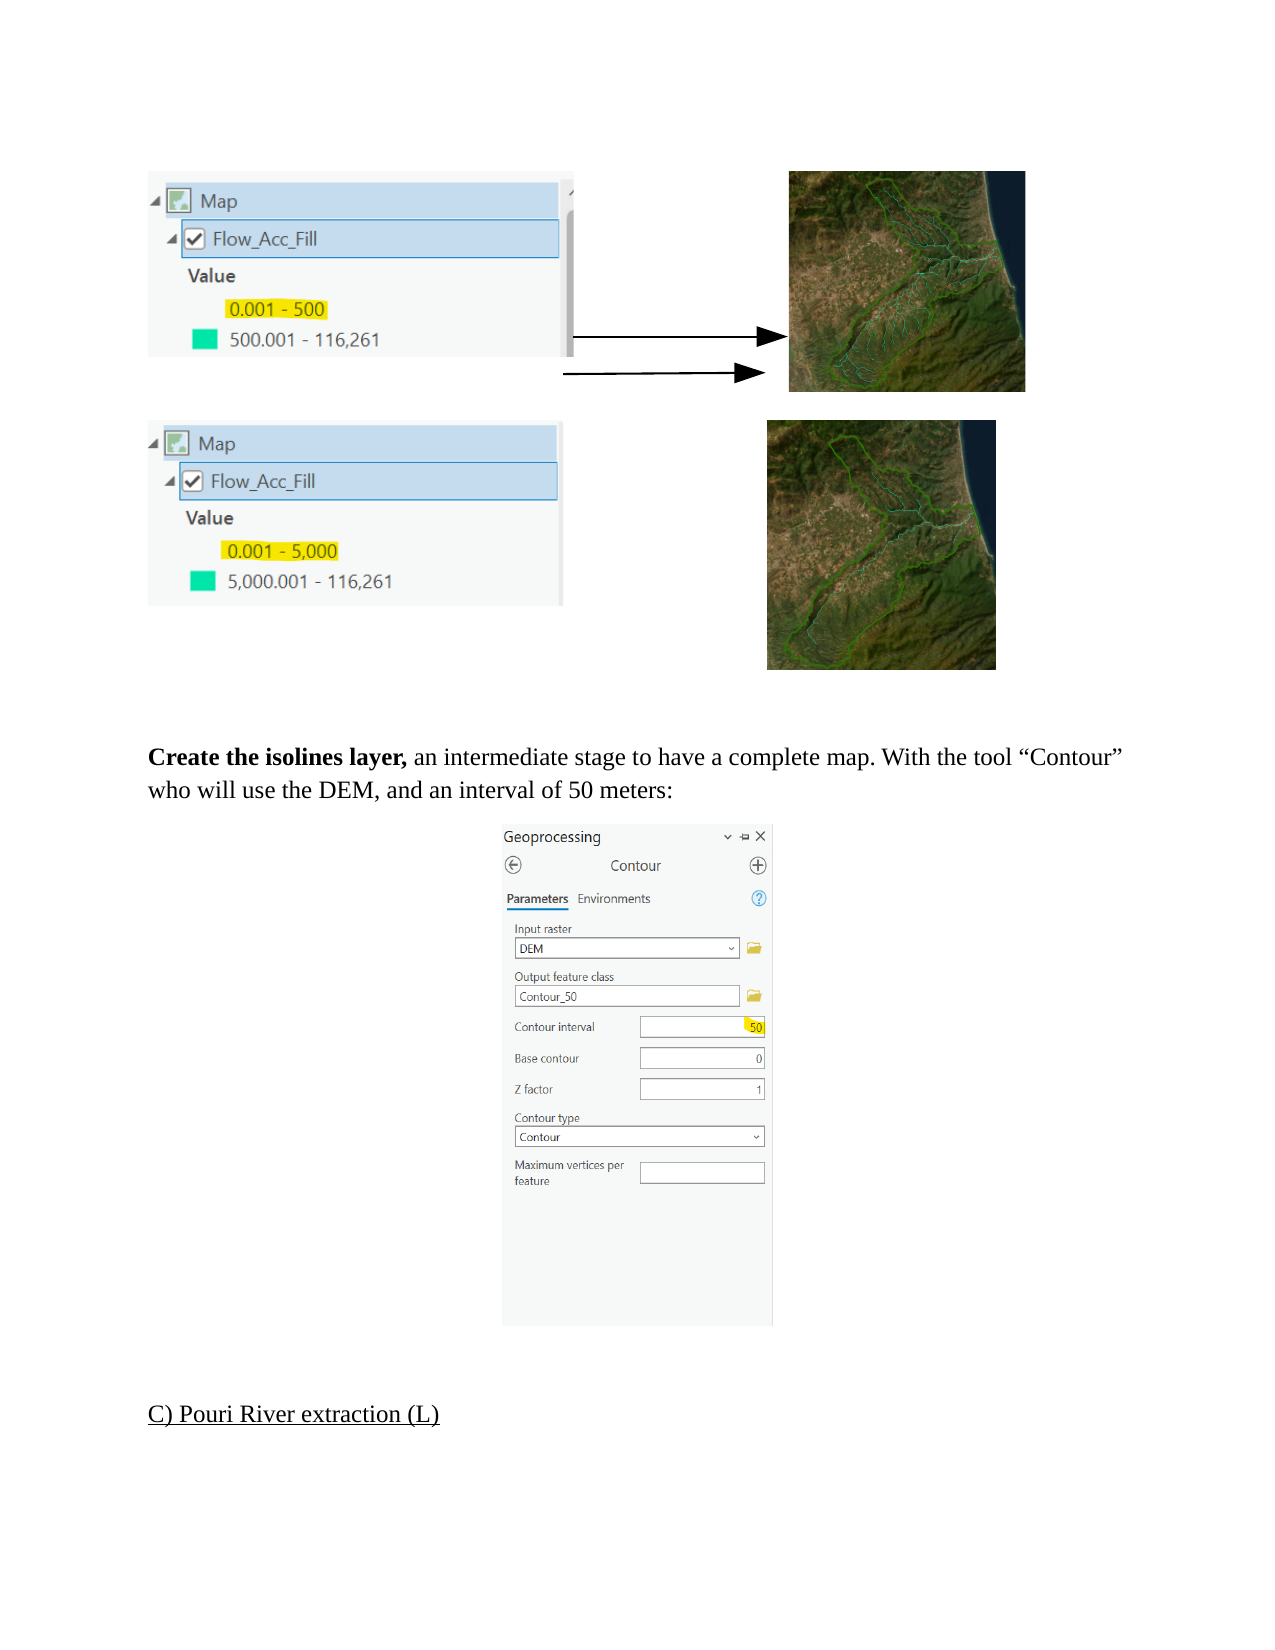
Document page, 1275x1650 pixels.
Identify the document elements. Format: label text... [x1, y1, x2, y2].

text C) Pouri River extraction (L) [148, 1399, 1127, 1428]
text Create the isolines layer, an intermediate stage to have a complete map. With the tool “Contour” who will use the DEM, and an interval of 50 meters: [148, 742, 1127, 804]
